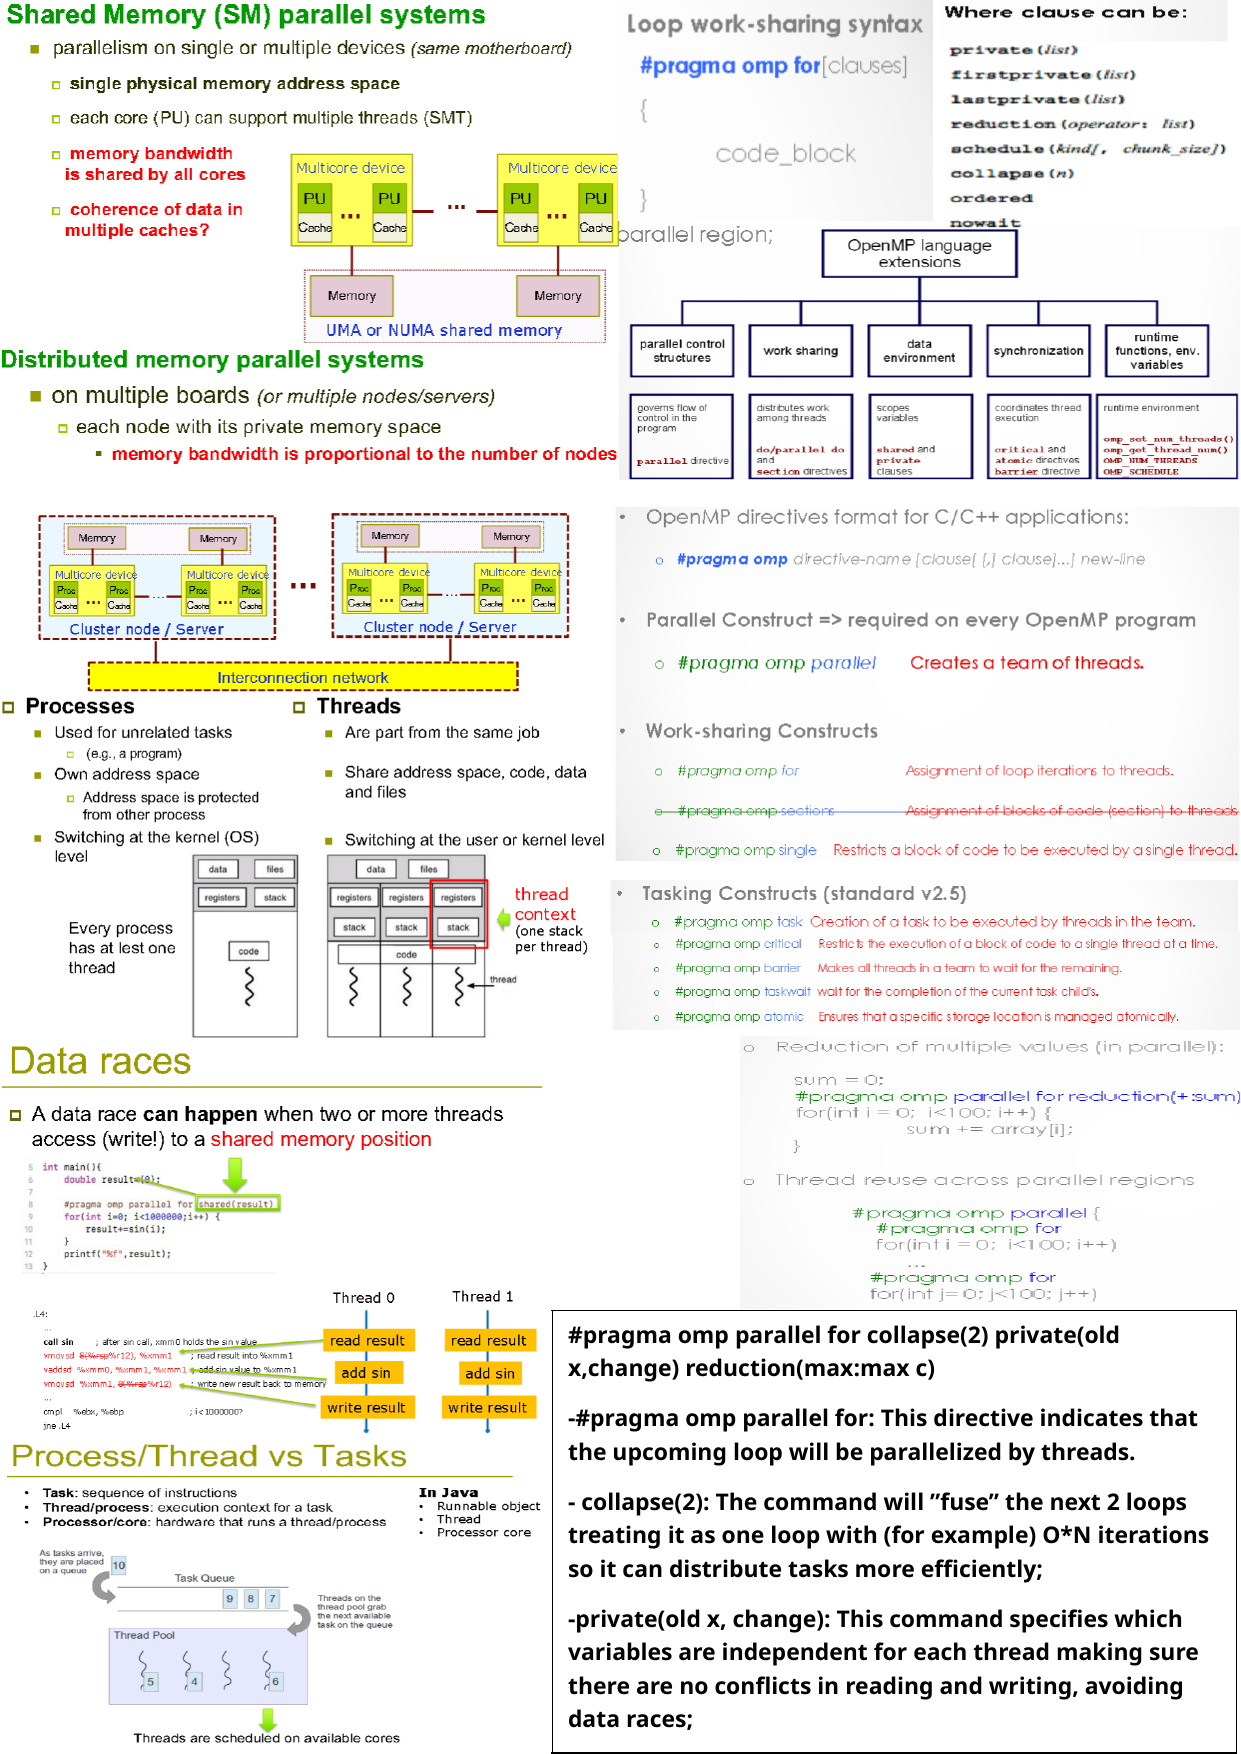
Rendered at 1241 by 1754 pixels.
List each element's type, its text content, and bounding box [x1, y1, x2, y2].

text -private(old x, change): This command specifies which variables are independent for each thread making sure there are no conflicts in reading and writing, avoiding data races; [568, 1603, 1221, 1734]
text #pragma omp parallel for collapse(2) private(old x,change) reduction(max:max c) [568, 1319, 1221, 1383]
text -#pragma omp parallel for: This directive indicates that the upcoming loop will be parallelized by threads. [568, 1402, 1221, 1467]
text - collapse(2): The command will ”fuse” the next 2 loops treating it as one loop with (for example) O*N iterations so it can distribute tasks more efficiently; [568, 1486, 1221, 1584]
